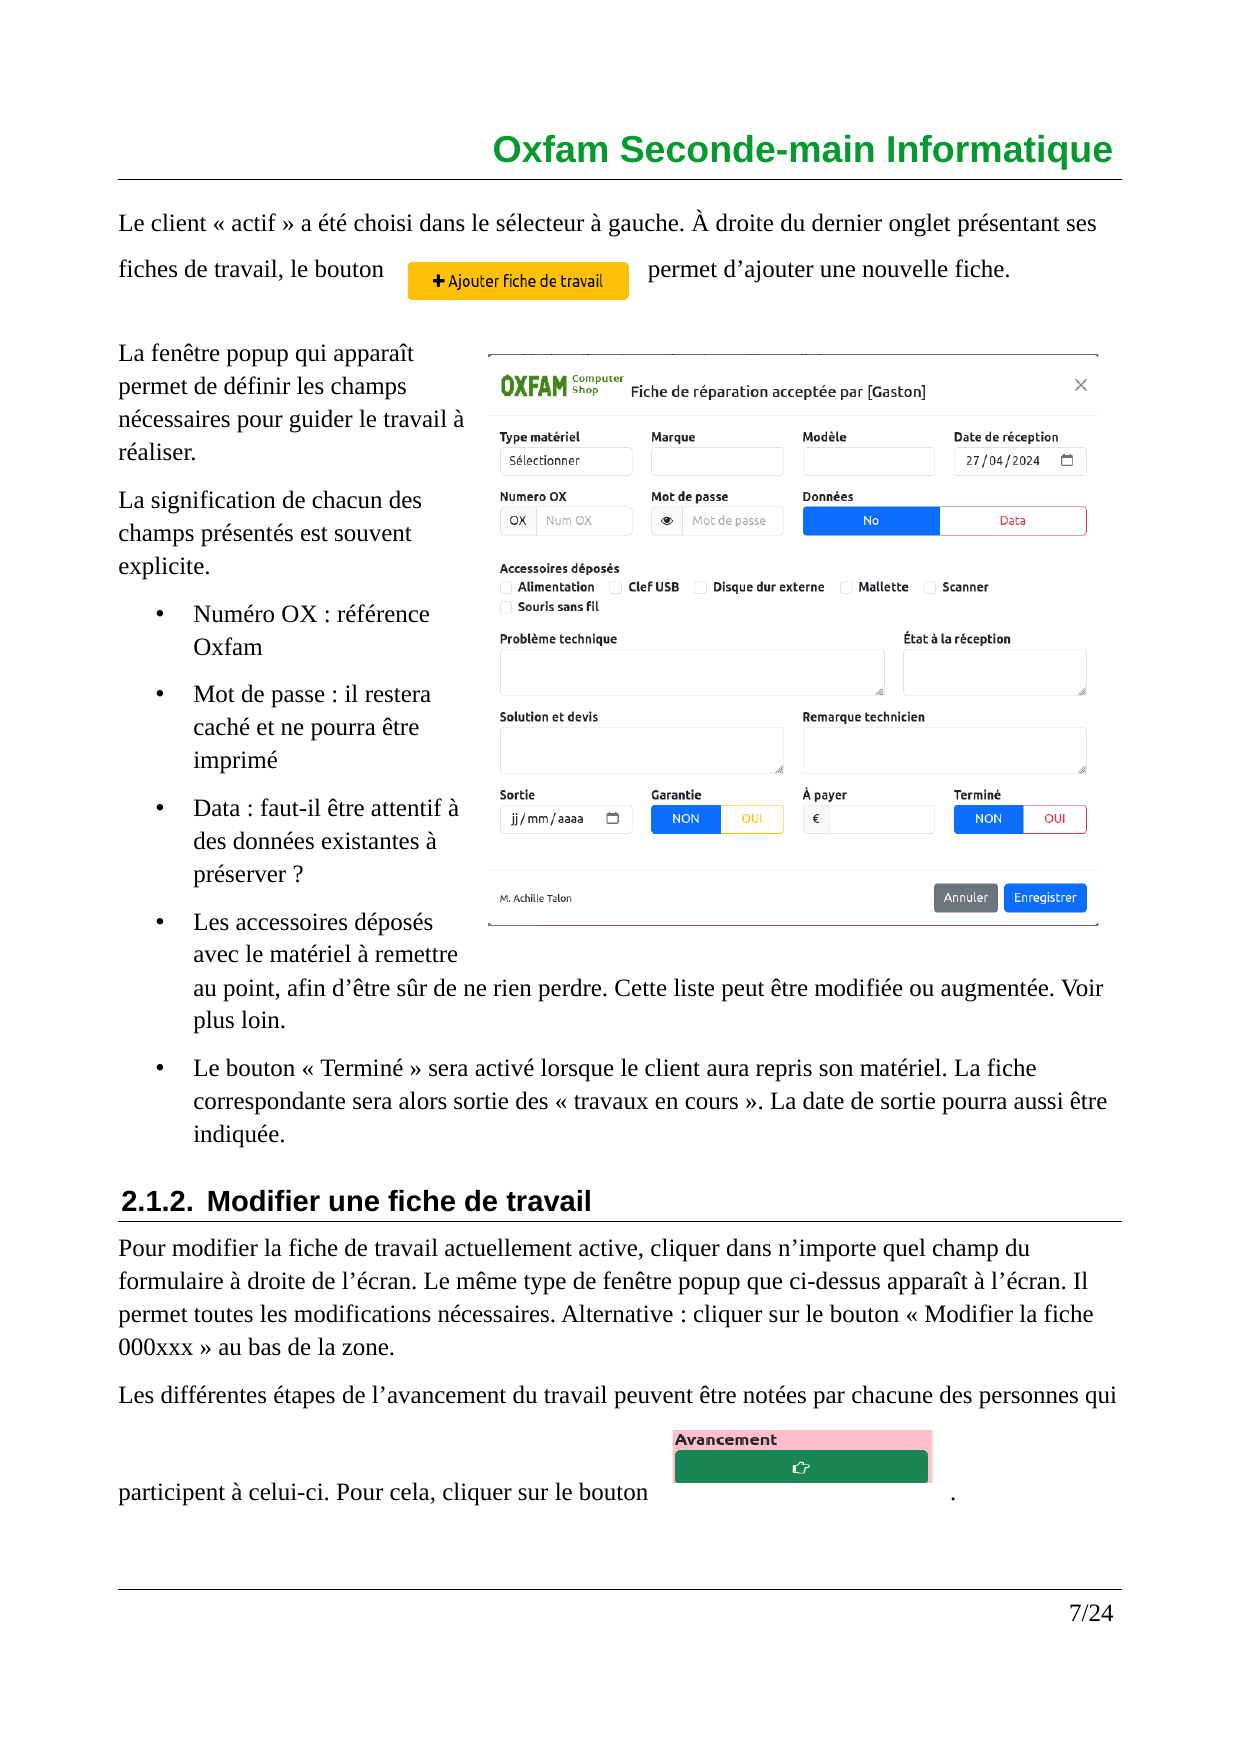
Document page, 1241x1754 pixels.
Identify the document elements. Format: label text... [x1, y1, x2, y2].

picture [407, 259, 630, 302]
list Mot de passe : il restera caché et ne pourra être imprimé [156, 679, 470, 774]
text La signification de chacun des champs présentés est souvent explicite. [118, 485, 470, 580]
picture [488, 354, 1099, 926]
text Le client « actif » a été choisi dans le sélecteur à gauche. À droite du dernier onglet présentant ses fiches de travail, le bouton permet d’ajouter une nouvelle fiche. [118, 208, 1122, 319]
list Les accessoires déposés avec le matériel à remettre au point, afin d’être sûr de ne rien perdre. Cette liste peut être modifiée ou augmentée. Voir plus loin. [156, 907, 1122, 1034]
subtitle Modifier une fiche de travail [118, 1181, 1122, 1221]
text Les différentes étapes de l’avancement du travail peuvent être notées par chacune des personnes qui participent à celui-ci. Pour cela, cliquer sur le bouton . [118, 1380, 1122, 1506]
list Numéro OX : référence Oxfam [156, 599, 470, 660]
picture [672, 1430, 933, 1483]
text Pour modifier la fiche de travail actuellement active, cliquer dans n’importe quel champ du formulaire à droite de l’écran. Le même type de fenêtre popup que ci-dessus apparaît à l’écran. Il permet toutes les modifications nécessaires. Alternative : cliquer sur le bouton « Modifier la fiche 000xxx » au bas de la zone. [118, 1233, 1122, 1361]
text La fenêtre popup qui apparaît permet de définir les champs nécessaires pour guider le travail à réaliser. [118, 338, 470, 466]
list Data : faut-il être attentif à des données existantes à préserver ? [156, 793, 470, 888]
text [470, 337, 1116, 943]
list Le bouton « Terminé » sera activé lorsque le client aura repris son matériel. La fiche correspondante sera alors sortie des « travaux en cours ». La date de sortie pourra aussi être indiquée. [156, 1053, 1122, 1148]
